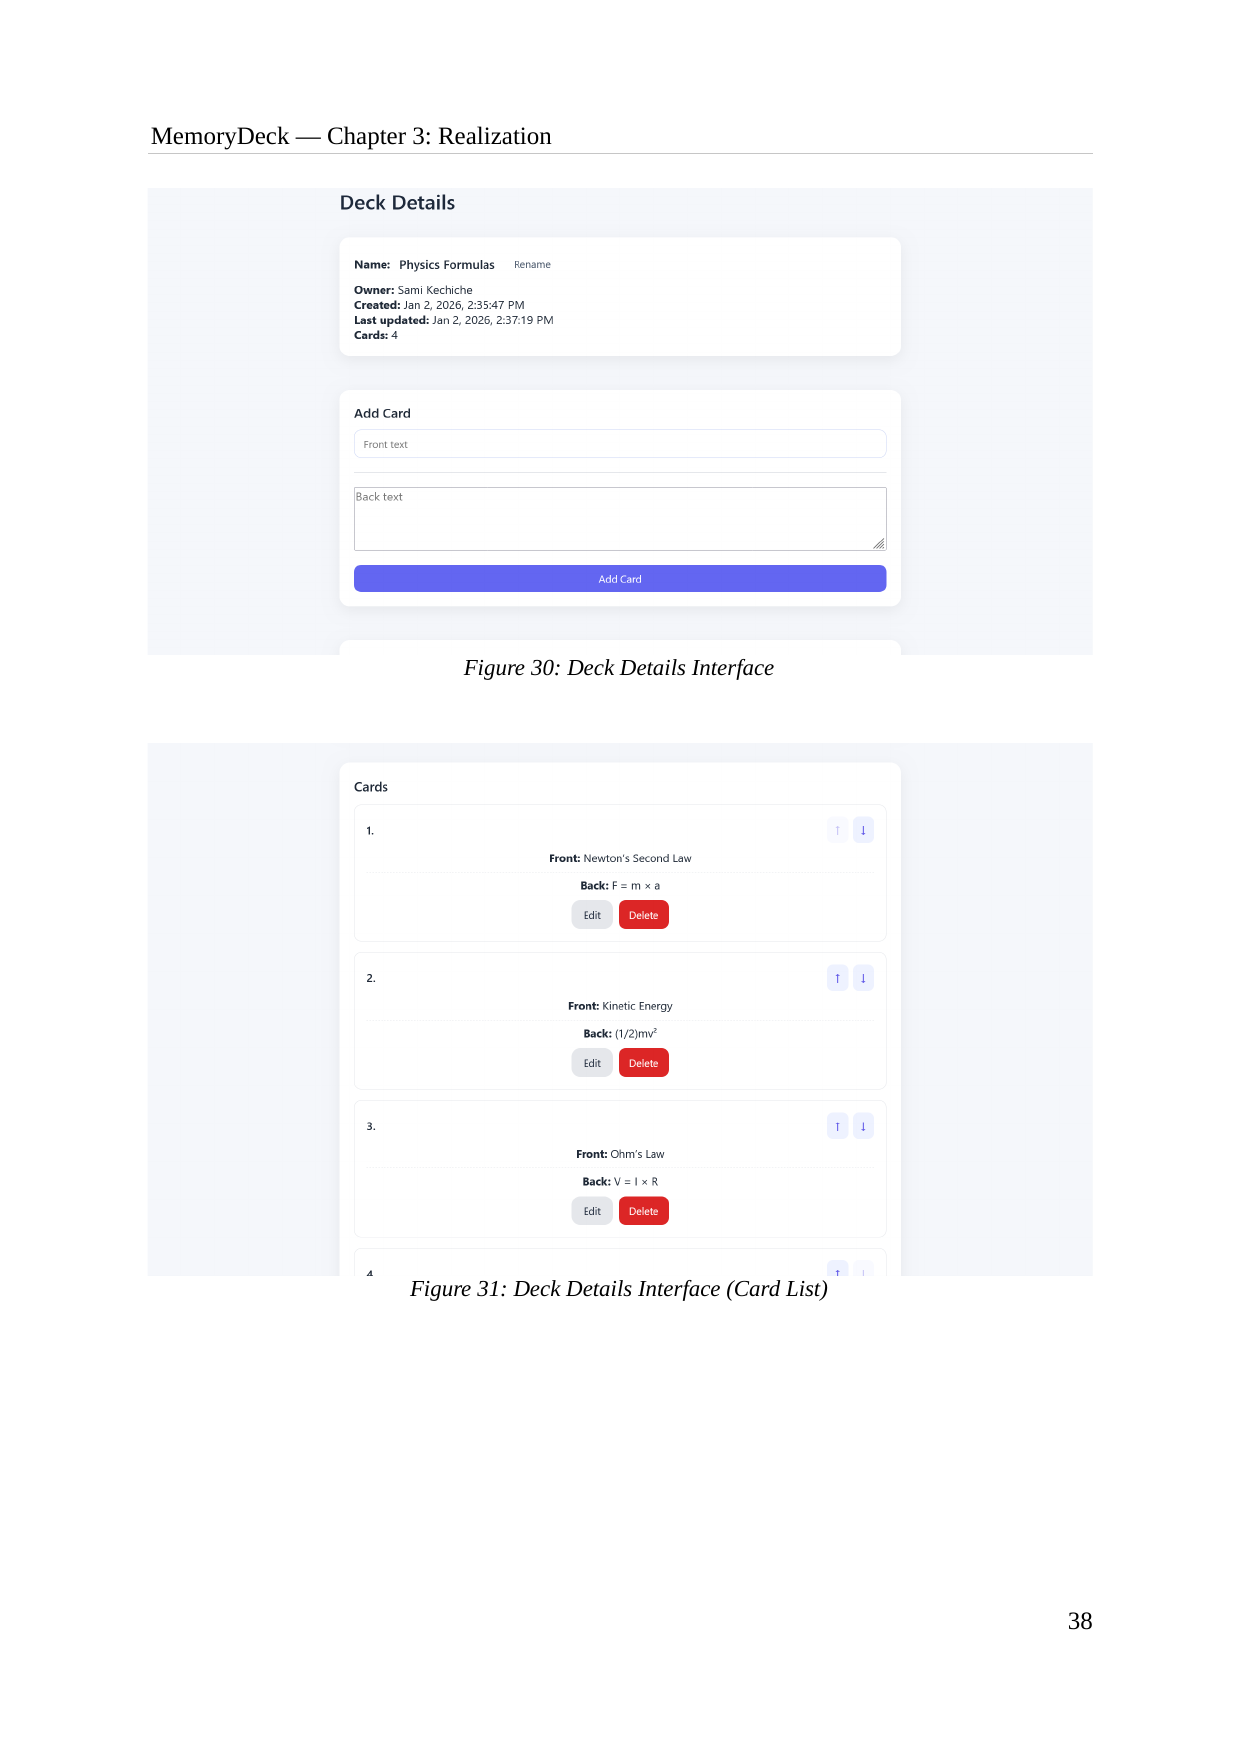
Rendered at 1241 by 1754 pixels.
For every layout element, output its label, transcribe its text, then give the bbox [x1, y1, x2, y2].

text Figure 31: Deck Details Interface (Card List) [148, 1276, 1093, 1302]
text Figure 30: Deck Details Interface [148, 655, 1093, 681]
picture [147, 743, 1093, 1276]
picture [147, 188, 1093, 655]
